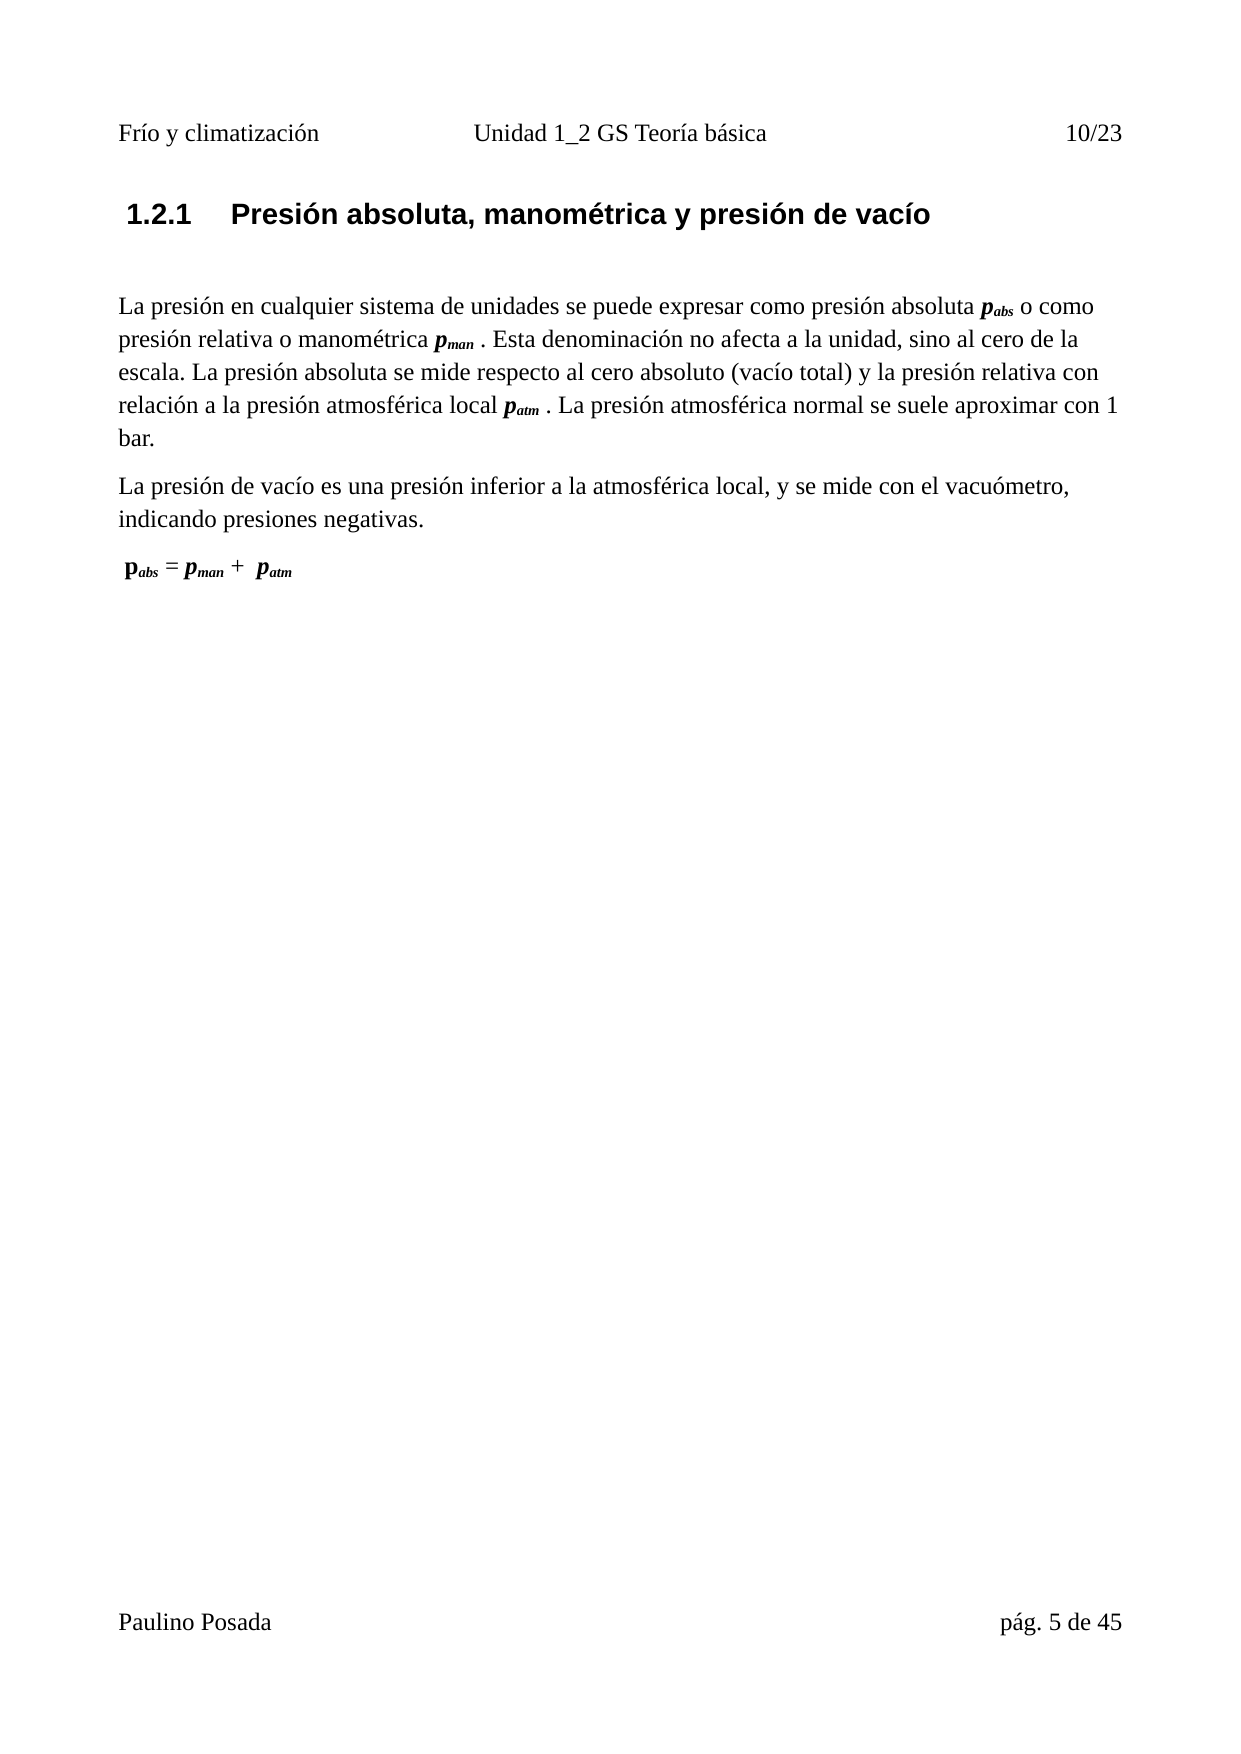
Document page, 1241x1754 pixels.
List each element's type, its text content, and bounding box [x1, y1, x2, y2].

text La presión en cualquier sistema de unidades se puede expresar como presión absoluta pabs o como presión relativa o manométrica pman . Esta denominación no afecta a la unidad, sino al cero de la escala. La presión absoluta se mide respecto al cero absoluto (vacío total) y la presión relativa con relación a la presión atmosférica local patm . La presión atmosférica normal se suele aproximar con 1 bar. [118, 291, 1122, 452]
text pabs = pman + patm [118, 551, 1122, 580]
subtitle Presión absoluta, manométrica y presión de vacío [118, 197, 1122, 231]
text La presión de vacío es una presión inferior a la atmosférica local, y se mide con el vacuómetro, indicando presiones negativas. [118, 471, 1122, 532]
